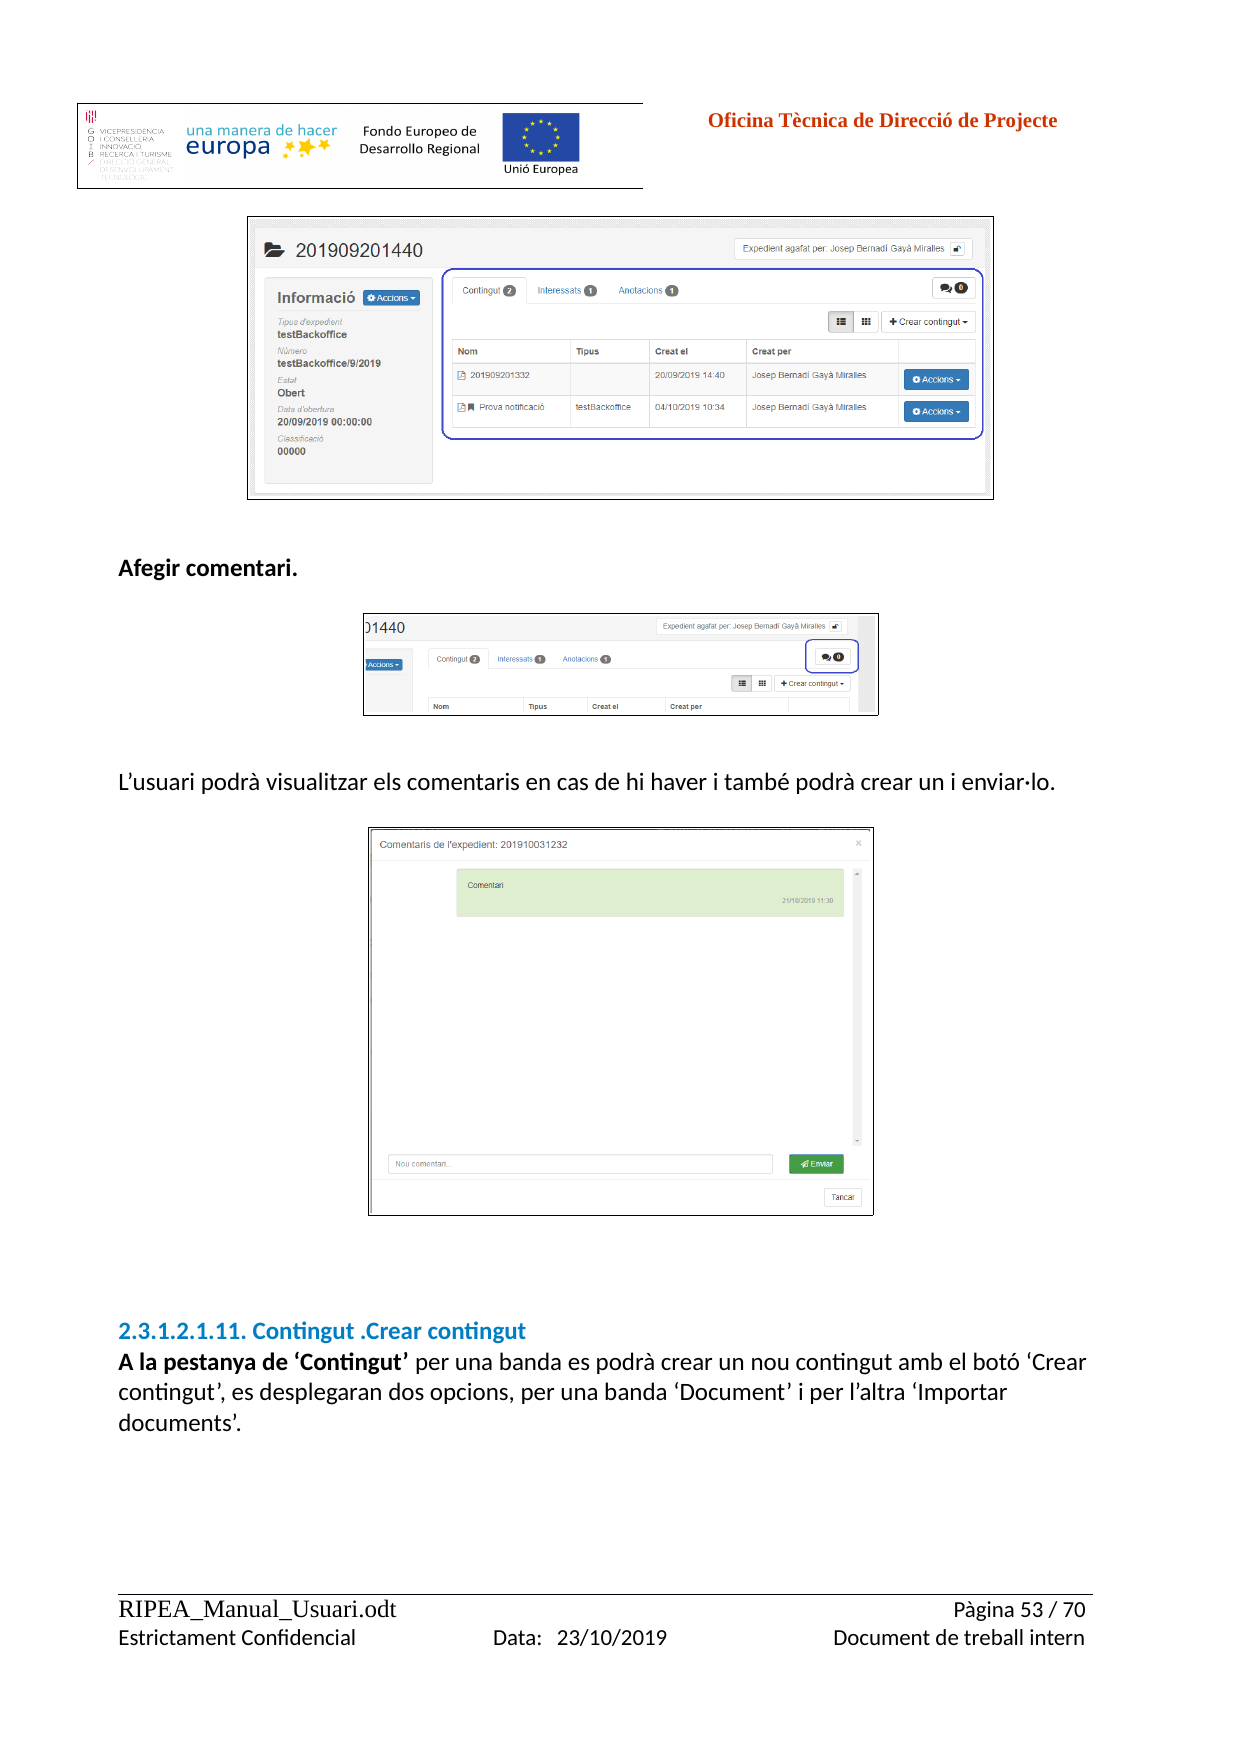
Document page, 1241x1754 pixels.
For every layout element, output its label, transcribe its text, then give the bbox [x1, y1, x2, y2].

picture [370, 829, 870, 1213]
picture [249, 219, 991, 496]
subtitle 2.3.1.2.1.11. Contingut .Crear contingut [118, 1315, 1122, 1346]
text L’usuari podrà visualitzar els comentaris en cas de hi haver i també podrà crear un i enviar·lo. [118, 766, 1122, 796]
picture [365, 616, 875, 712]
picture [82, 108, 178, 182]
text A la pestanya de ‘Contingut’ per una banda es podrà crear un nou contingut amb el botó ‘Crear contingut’, es desplegaran dos opcions, per una banda ‘Document’ i per l’altra ‘Importar documents’. [118, 1346, 1122, 1437]
picture [184, 108, 585, 182]
text Afegir comentari. [118, 552, 1122, 583]
